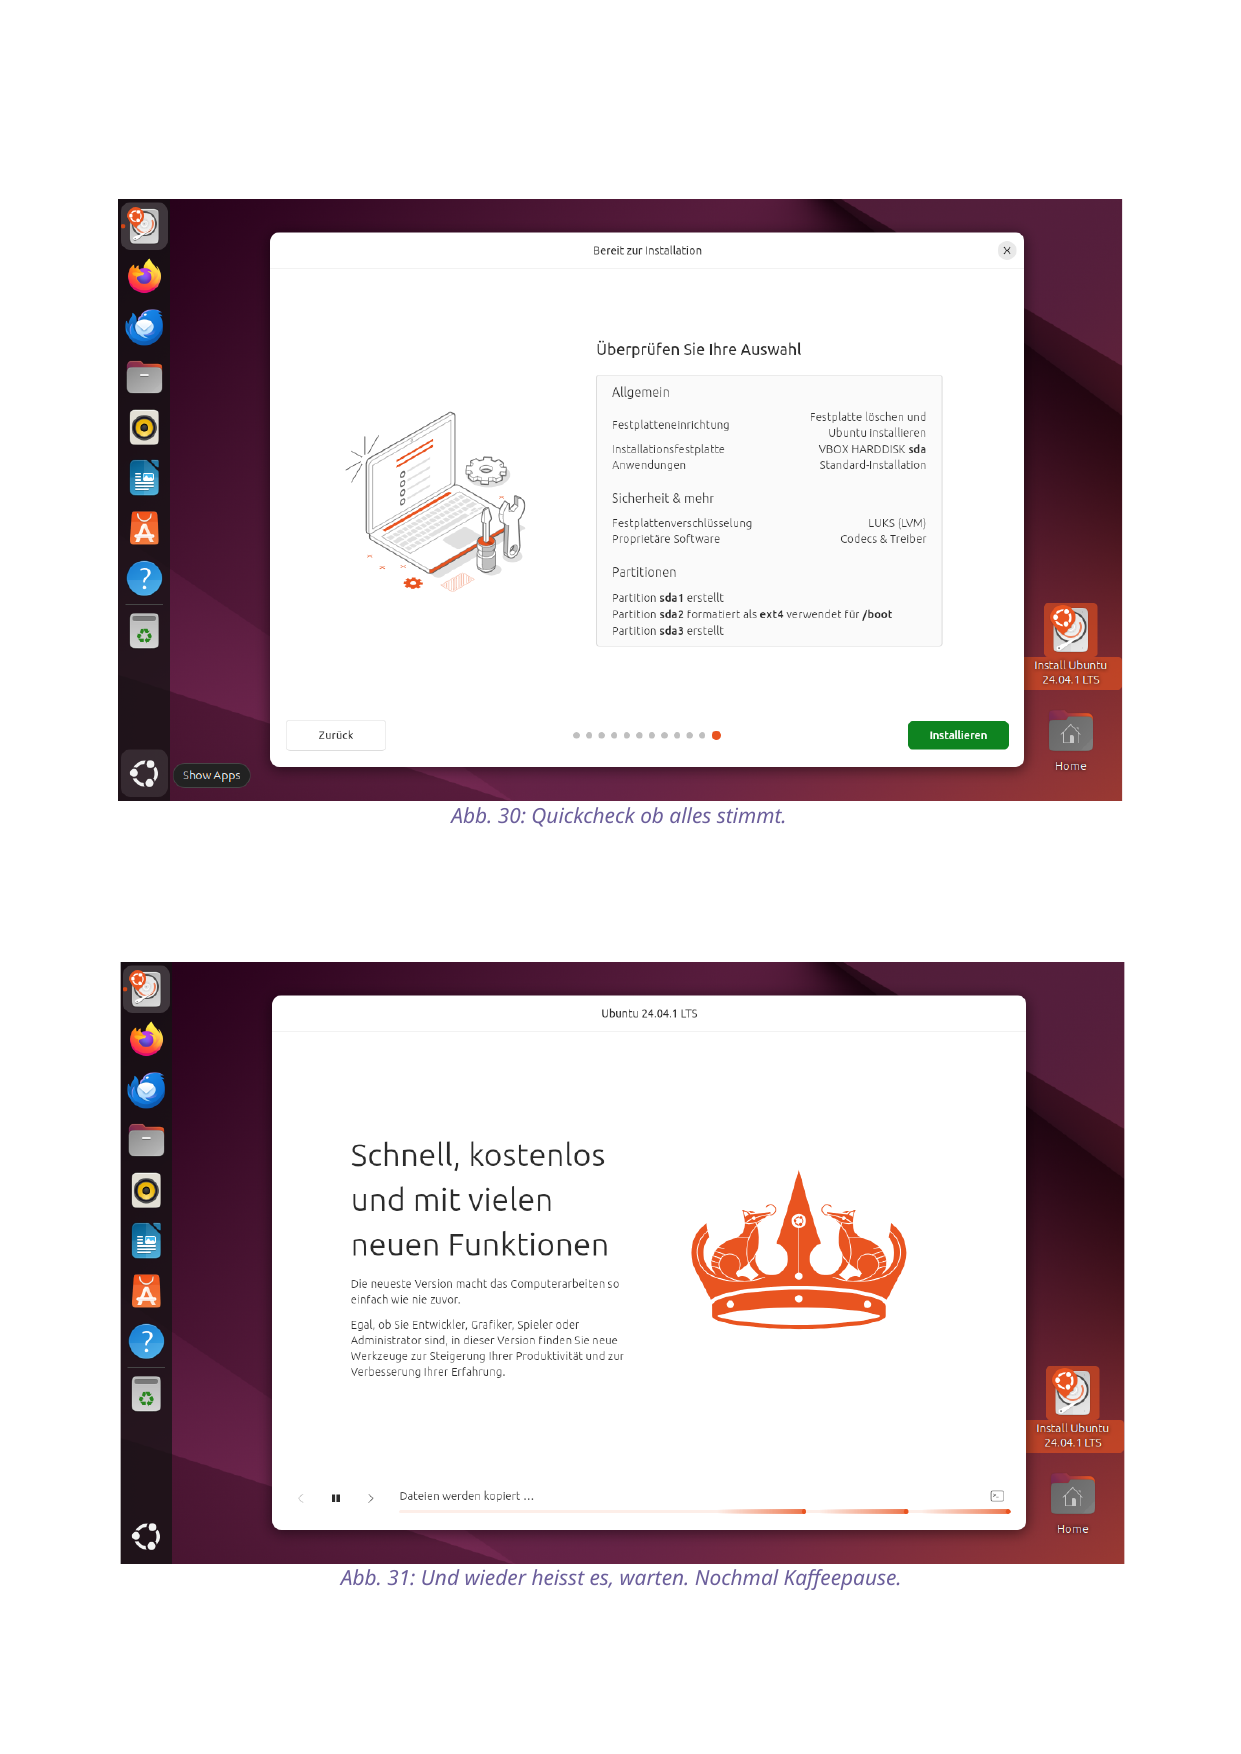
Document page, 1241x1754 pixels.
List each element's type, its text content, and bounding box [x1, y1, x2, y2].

picture [120, 962, 1125, 1564]
text Abb. 30: Quickcheck ob alles stimmt. [118, 801, 1122, 829]
text Abb. 31: Und wieder heisst es, warten. Nochmal Kaffeepause. [121, 1564, 1124, 1592]
picture [118, 199, 1123, 801]
